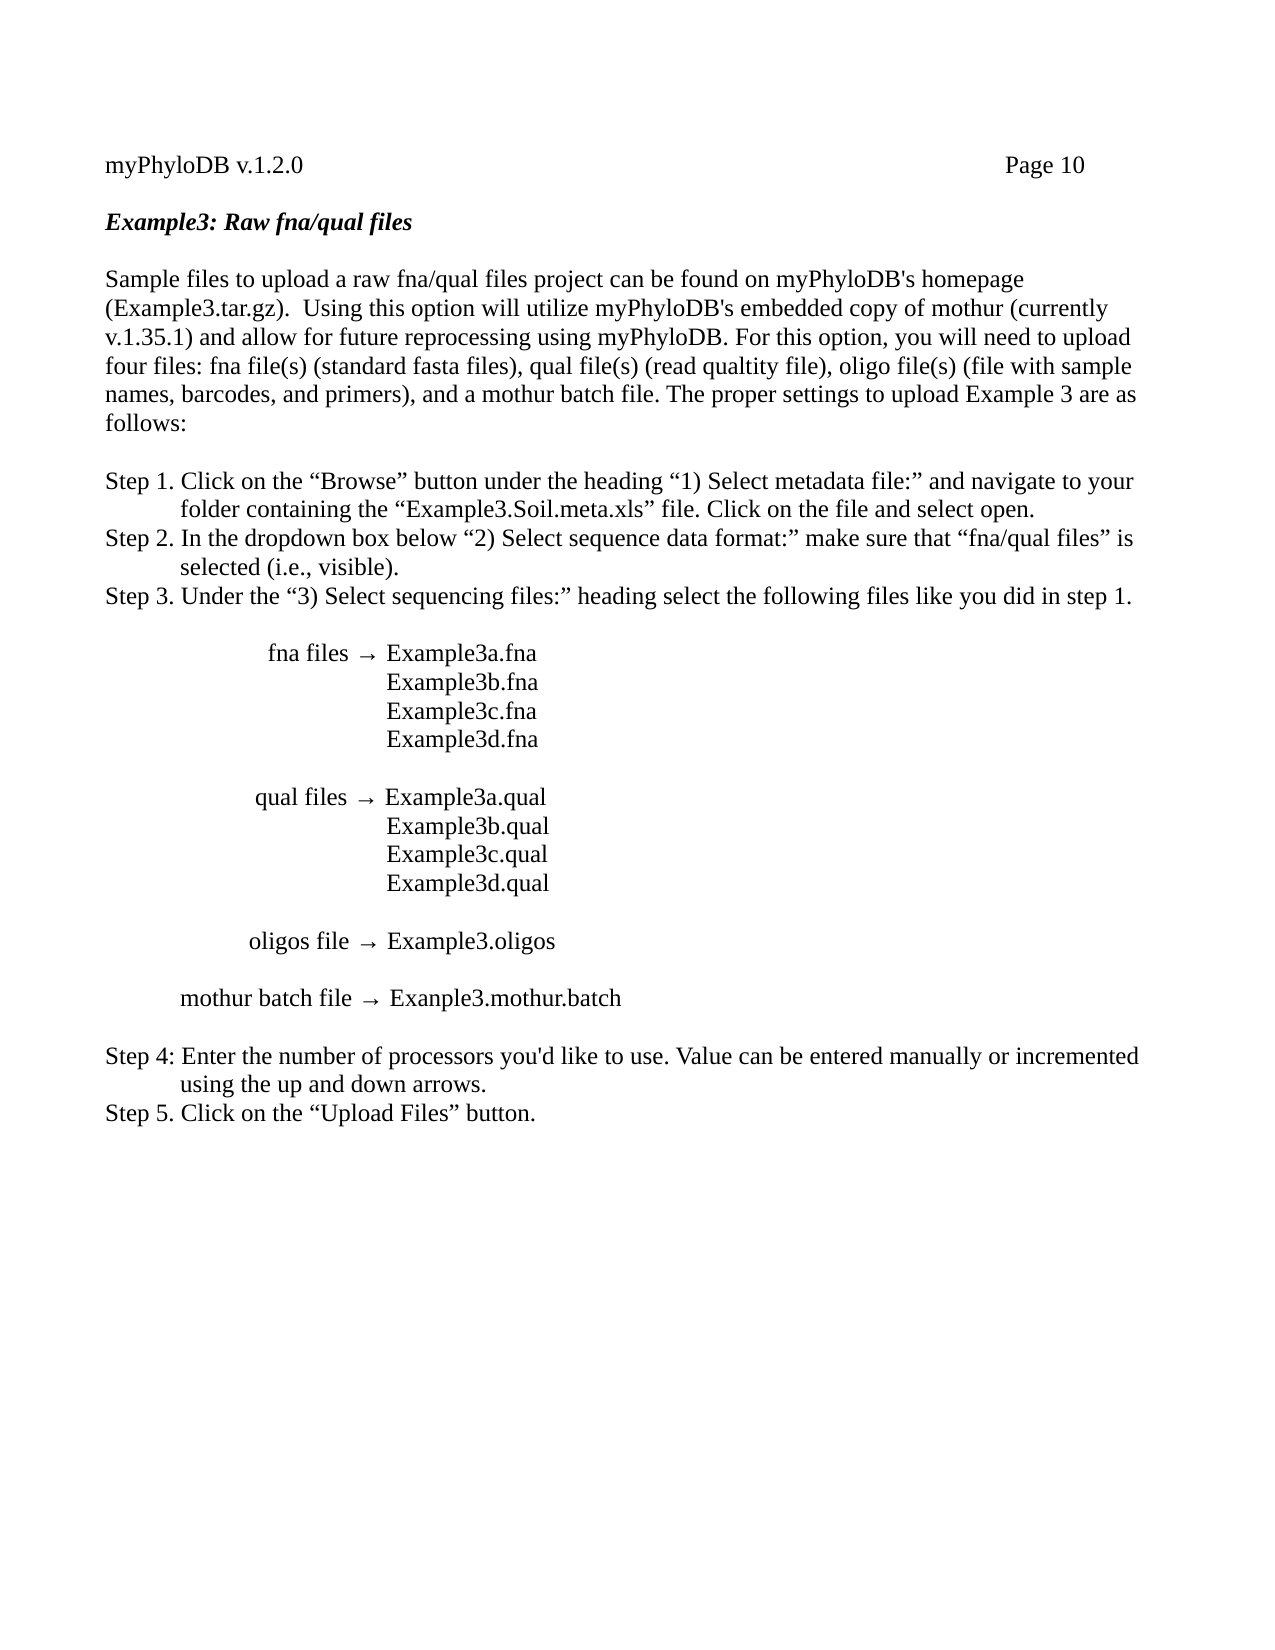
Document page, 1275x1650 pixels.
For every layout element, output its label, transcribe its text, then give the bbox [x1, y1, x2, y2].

text Step 2. In the dropdown box below “2) Select sequence data format:” make sure that “fna/qual files” is selected (i.e., visible). [105, 523, 1170, 581]
text Step 4: Enter the number of processors you'd like to use. Value can be entered manually or incremented using the up and down arrows. [105, 1041, 1170, 1098]
text Example3b.qual [105, 811, 1170, 839]
text Example3c.fna [105, 696, 1170, 724]
text Step 3. Under the “3) Select sequencing files:” heading select the following files like you did in step 1. [105, 581, 1170, 609]
text mothur batch file → Exanple3.mothur.batch [105, 983, 1170, 1012]
text Sample files to upload a raw fna/qual files project can be found on myPhyloDB's homepage (Example3.tar.gz). Using this option will utilize myPhyloDB's embedded copy of mothur (currently v.1.35.1) and allow for future reprocessing using myPhyloDB. For this option, you will need to upload four files: fna file(s) (standard fasta files), qual file(s) (read qualtity file), oligo file(s) (file with sample names, barcodes, and primers), and a mothur batch file. The proper settings to upload Example 3 are as follows: [105, 264, 1170, 437]
text Step 5. Click on the “Upload Files” button. [105, 1098, 1170, 1127]
text Example3c.qual [105, 839, 1170, 868]
text qual files → Example3a.qual [105, 782, 1170, 811]
text Example3: Raw fna/qual files [105, 207, 1170, 236]
text Example3b.fna [105, 667, 1170, 696]
text Example3d.qual [105, 868, 1170, 897]
text oligos file → Example3.oligos [105, 926, 1170, 954]
text fna files → Example3a.fna [105, 638, 1170, 667]
text Step 1. Click on the “Browse” button under the heading “1) Select metadata file:” and navigate to your folder containing the “Example3.Soil.meta.xls” file. Click on the file and select open. [105, 466, 1170, 523]
text Example3d.fna [105, 724, 1170, 753]
